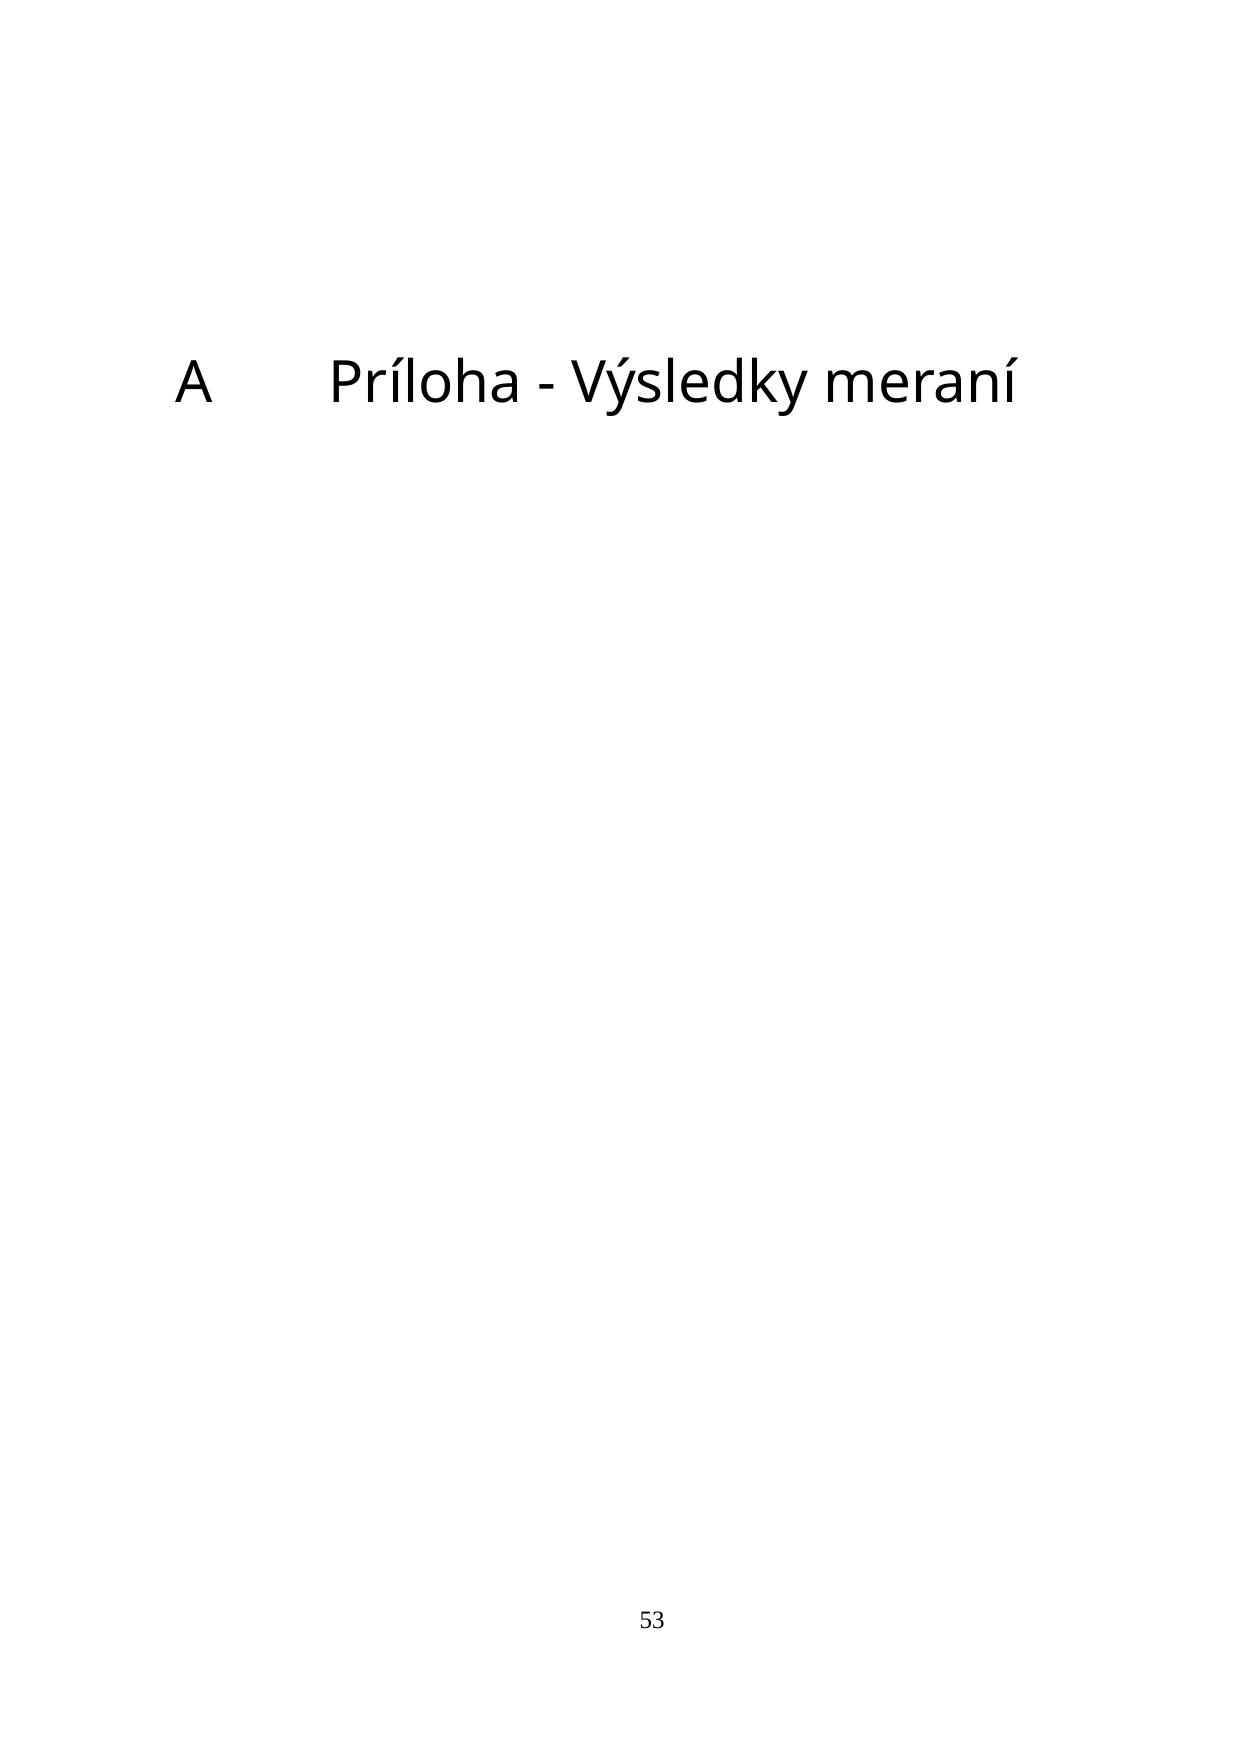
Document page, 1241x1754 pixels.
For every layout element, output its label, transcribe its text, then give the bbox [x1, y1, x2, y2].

subtitle Príloha - Výsledky meraní [176, 341, 1125, 420]
